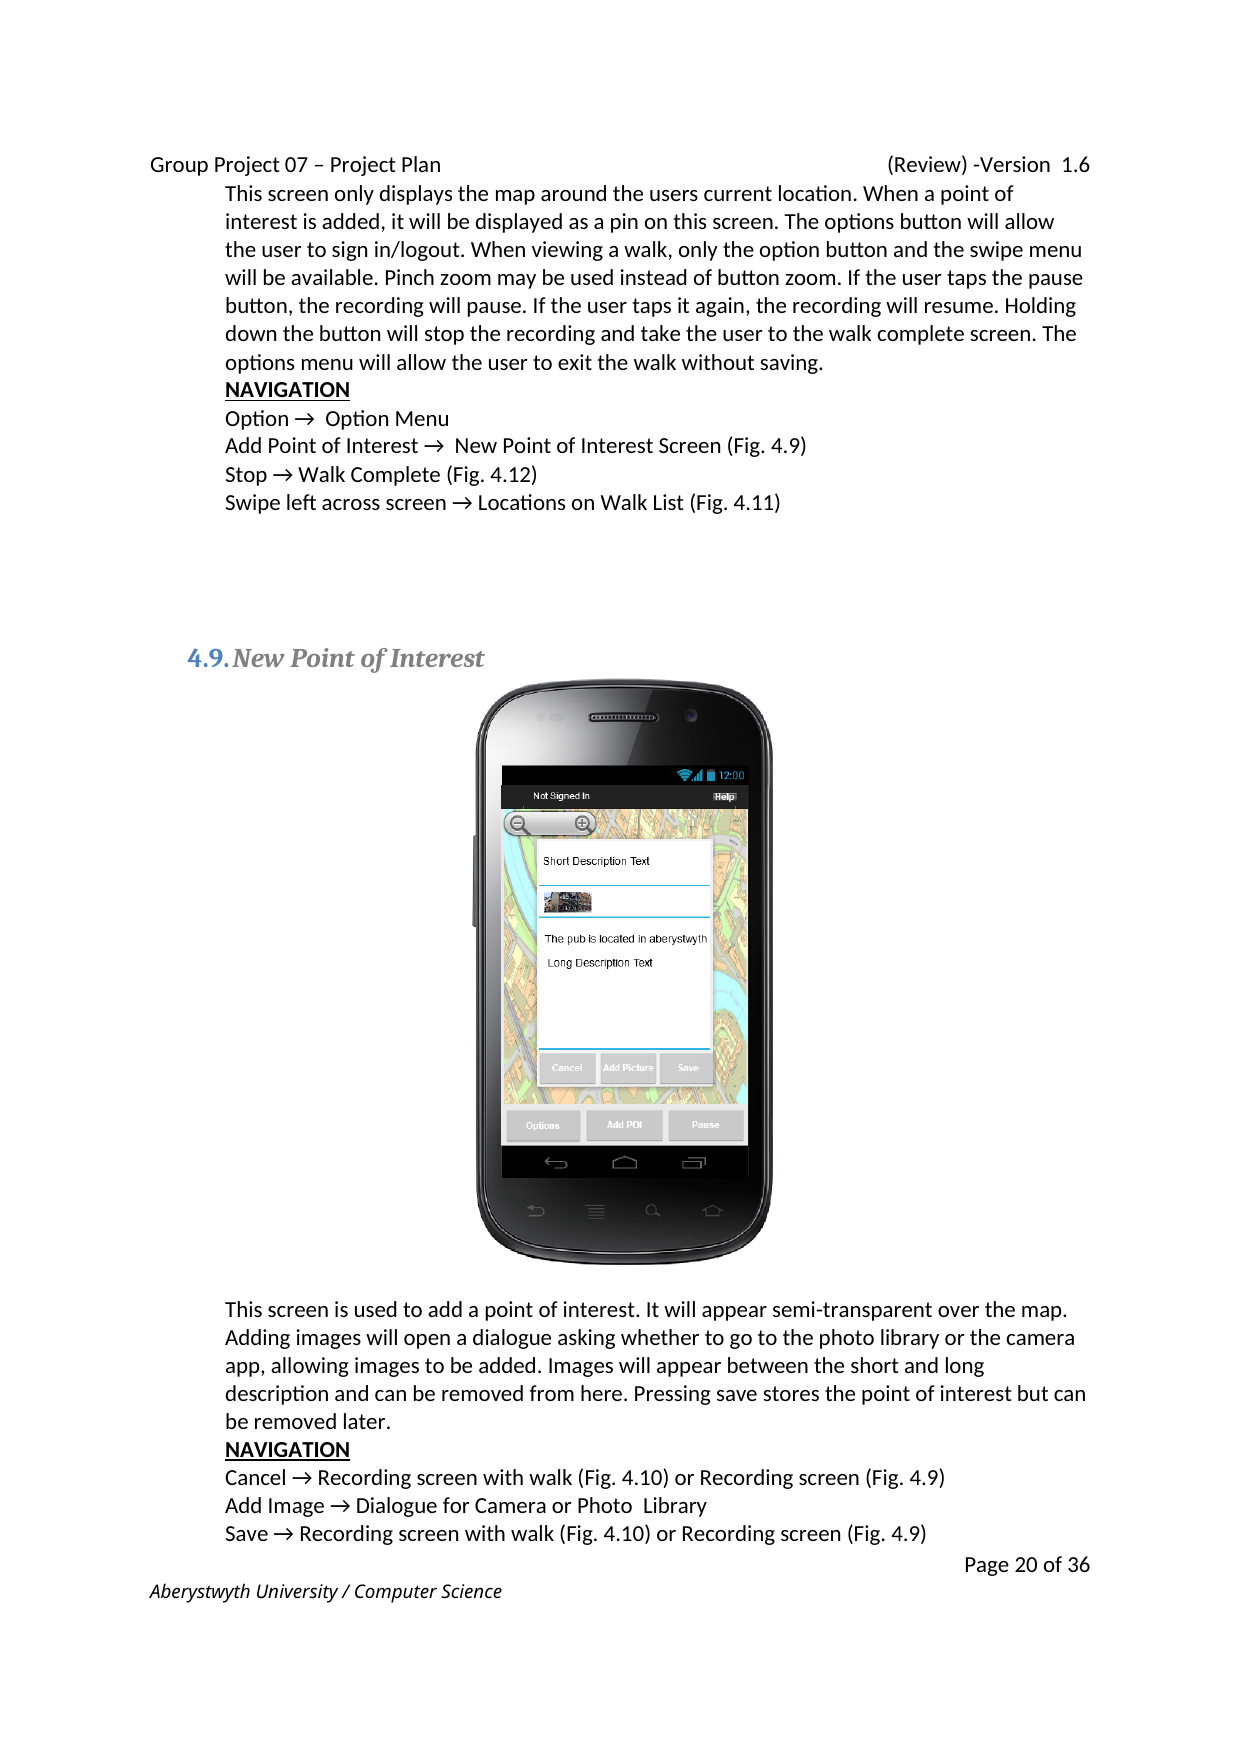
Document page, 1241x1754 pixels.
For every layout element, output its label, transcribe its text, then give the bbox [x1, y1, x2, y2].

text Add Point of Interest → New Point of Interest Screen (Fig. 4.9) [225, 432, 1090, 460]
text NAVIGATION [225, 376, 1090, 404]
text NAVIGATION [225, 1435, 1090, 1463]
text Save → Recording screen with walk (Fig. 4.10) or Recording screen (Fig. 4.9) [225, 1519, 1090, 1547]
text This screen is used to add a point of interest. It will appear semi-transparent over the map. Adding images will open a dialogue asking whether to go to the photo library or the camera app, allowing images to be added. Images will appear between the short and long description and can be removed from here. Pressing save stores the point of interest but can be removed later. [225, 1295, 1090, 1435]
subtitle New Point of Interest [187, 643, 1090, 674]
text Stop → Walk Complete (Fig. 4.12) [225, 460, 1090, 488]
text Cancel → Recording screen with walk (Fig. 4.10) or Recording screen (Fig. 4.9) [225, 1463, 1090, 1491]
text Swipe left across screen → Locations on Walk List (Fig. 4.11) [225, 488, 1090, 516]
text This screen only displays the map around the users current location. When a point of interest is added, it will be displayed as a pin on this screen. The options button will allow the user to sign in/logout. When viewing a walk, only the option button and the swipe menu will be available. Pinch zoom may be used instead of button zoom. If the user taps the pause button, the recording will pause. If the user taps it again, the recording will resume. Holding down the button will stop the recording and take the user to the walk complete screen. The options menu will allow the user to exit the walk without saving. [225, 179, 1090, 376]
text Option → Option Menu [225, 404, 1090, 432]
text Add Image → Dialogue for Camera or Photo Library [225, 1491, 1090, 1519]
